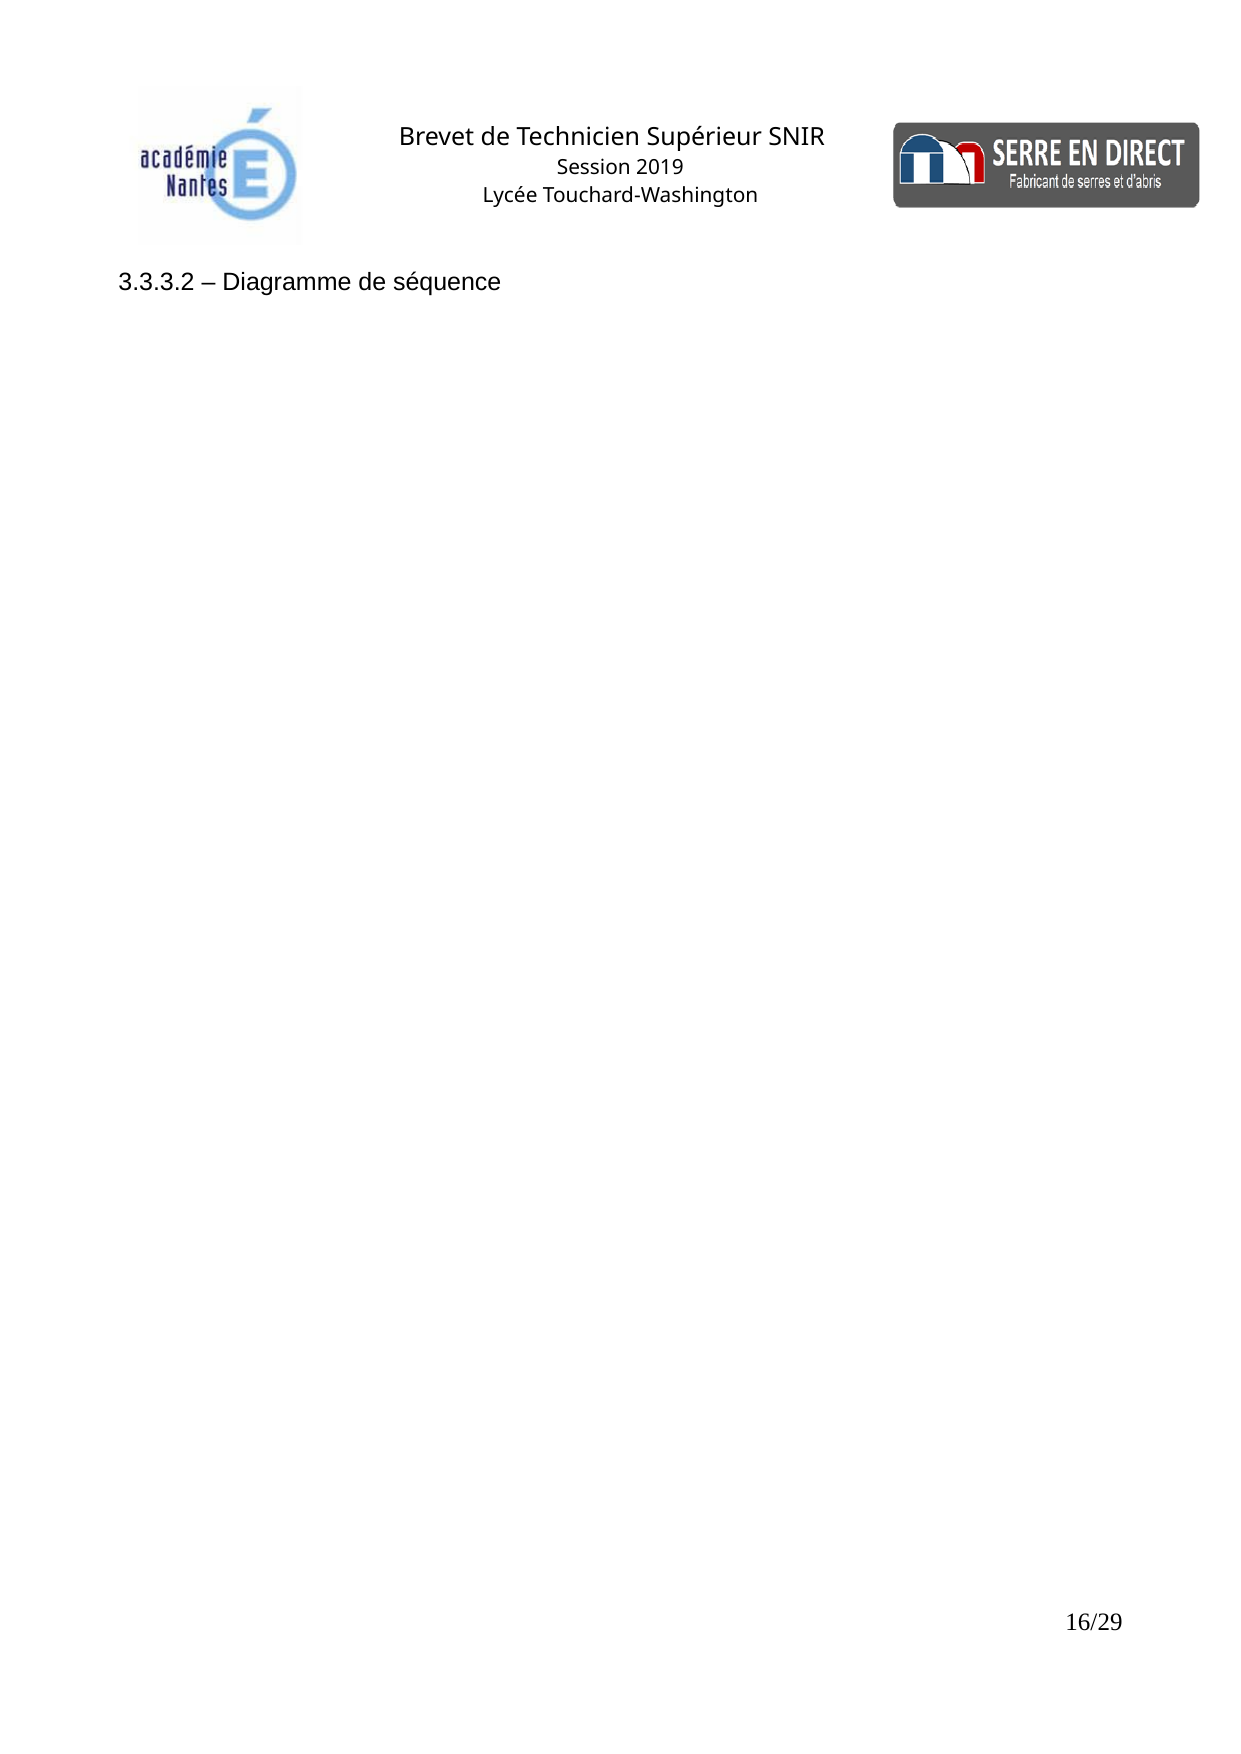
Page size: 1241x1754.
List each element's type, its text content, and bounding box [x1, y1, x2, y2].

picture [888, 120, 1203, 212]
picture [113, 86, 322, 248]
subtitle 3.3.3.2 – Diagramme de séquence [118, 267, 1122, 296]
